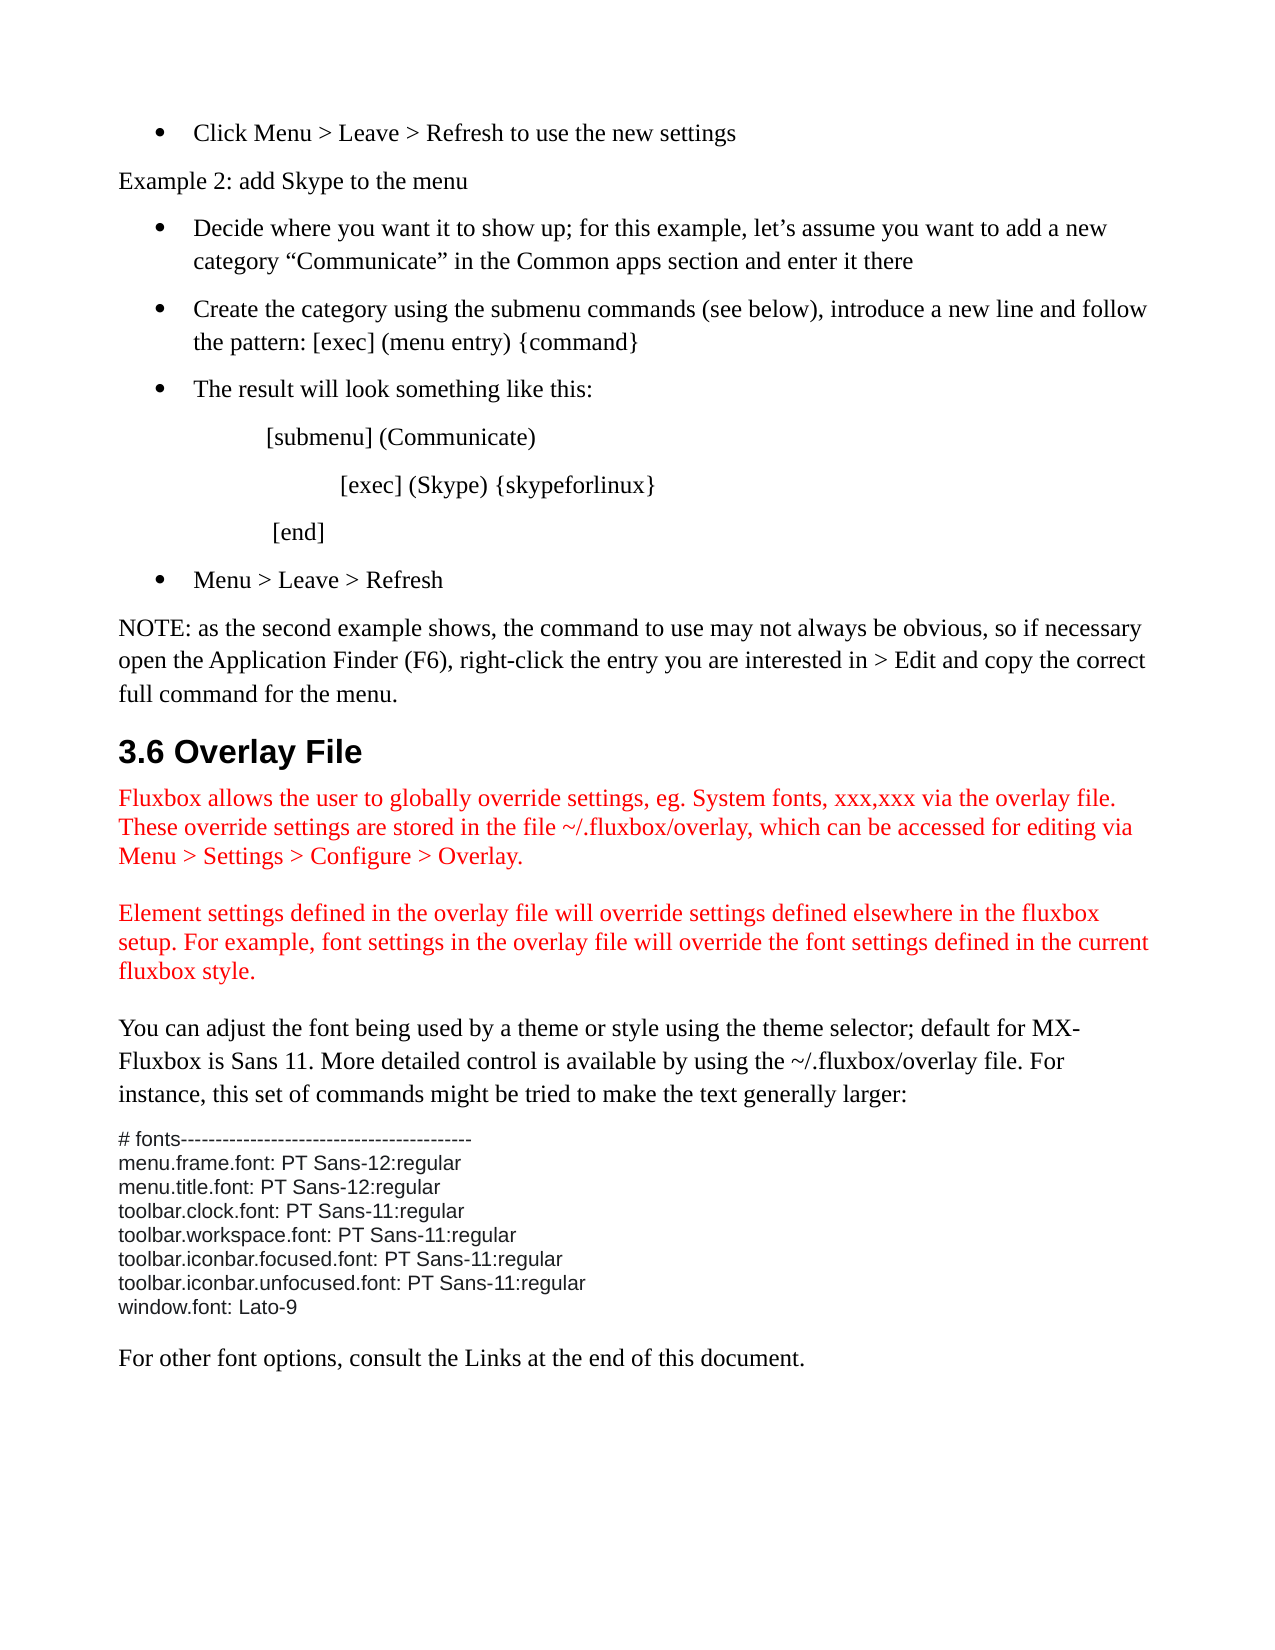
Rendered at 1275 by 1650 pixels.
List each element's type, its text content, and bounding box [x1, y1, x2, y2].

text Element settings defined in the overlay file will override settings defined elsewhere in the fluxbox setup. For example, font settings in the overlay file will override the font settings defined in the current fluxbox style. [118, 898, 1157, 985]
list The result will look something like this: [156, 374, 1157, 403]
text [submenu] (Communicate) [118, 422, 1157, 451]
text [exec] (Skype) {skypeforlinux} [118, 470, 1157, 498]
text Fluxbox allows the user to globally override settings, eg. System fonts, xxx,xxx via the overlay file. [118, 783, 1157, 812]
text These override settings are stored in the file ~/.fluxbox/overlay, which can be accessed for editing via Menu > Settings > Configure > Overlay. [118, 812, 1157, 870]
text You can adjust the font being used by a theme or style using the theme selector; default for MX-Fluxbox is Sans 11. More detailed control is available by using the ~/.fluxbox/overlay file. For instance, this set of commands might be tried to make the text generally larger: [118, 1013, 1157, 1108]
list Menu > Leave > Refresh [156, 565, 1157, 594]
text Example 2: add Skype to the menu [118, 166, 1157, 194]
text For other font options, consult the Links at the end of this document. [118, 1343, 1157, 1371]
text # fonts------------------------------------------ menu.frame.font: PT Sans-12:regular menu.title.font: PT Sans-12:regular toolbar.clock.font: PT Sans-11:regular toolbar.workspace.font: PT Sans-11:regular toolbar.iconbar.focused.font: PT Sans-11:regular toolbar.iconbar.unfocused.font: PT Sans-11:regular window.font: Lato-9 [118, 1127, 1157, 1319]
subtitle 3.6 Overlay File [118, 732, 1157, 771]
list Click Menu > Leave > Refresh to use the new settings [156, 118, 1157, 147]
list Create the category using the submenu commands (see below), introduce a new line and follow the pattern: [exec] (menu entry) {command} [156, 294, 1157, 356]
text NOTE: as the second example shows, the command to use may not always be obvious, so if necessary open the Application Finder (F6), right-click the entry you are interested in > Edit and copy the correct full command for the menu. [118, 613, 1157, 707]
list Decide where you want it to show up; for this example, let’s assume you want to add a new category “Communicate” in the Common apps section and enter it there [156, 213, 1157, 275]
text [end] [118, 517, 1157, 546]
